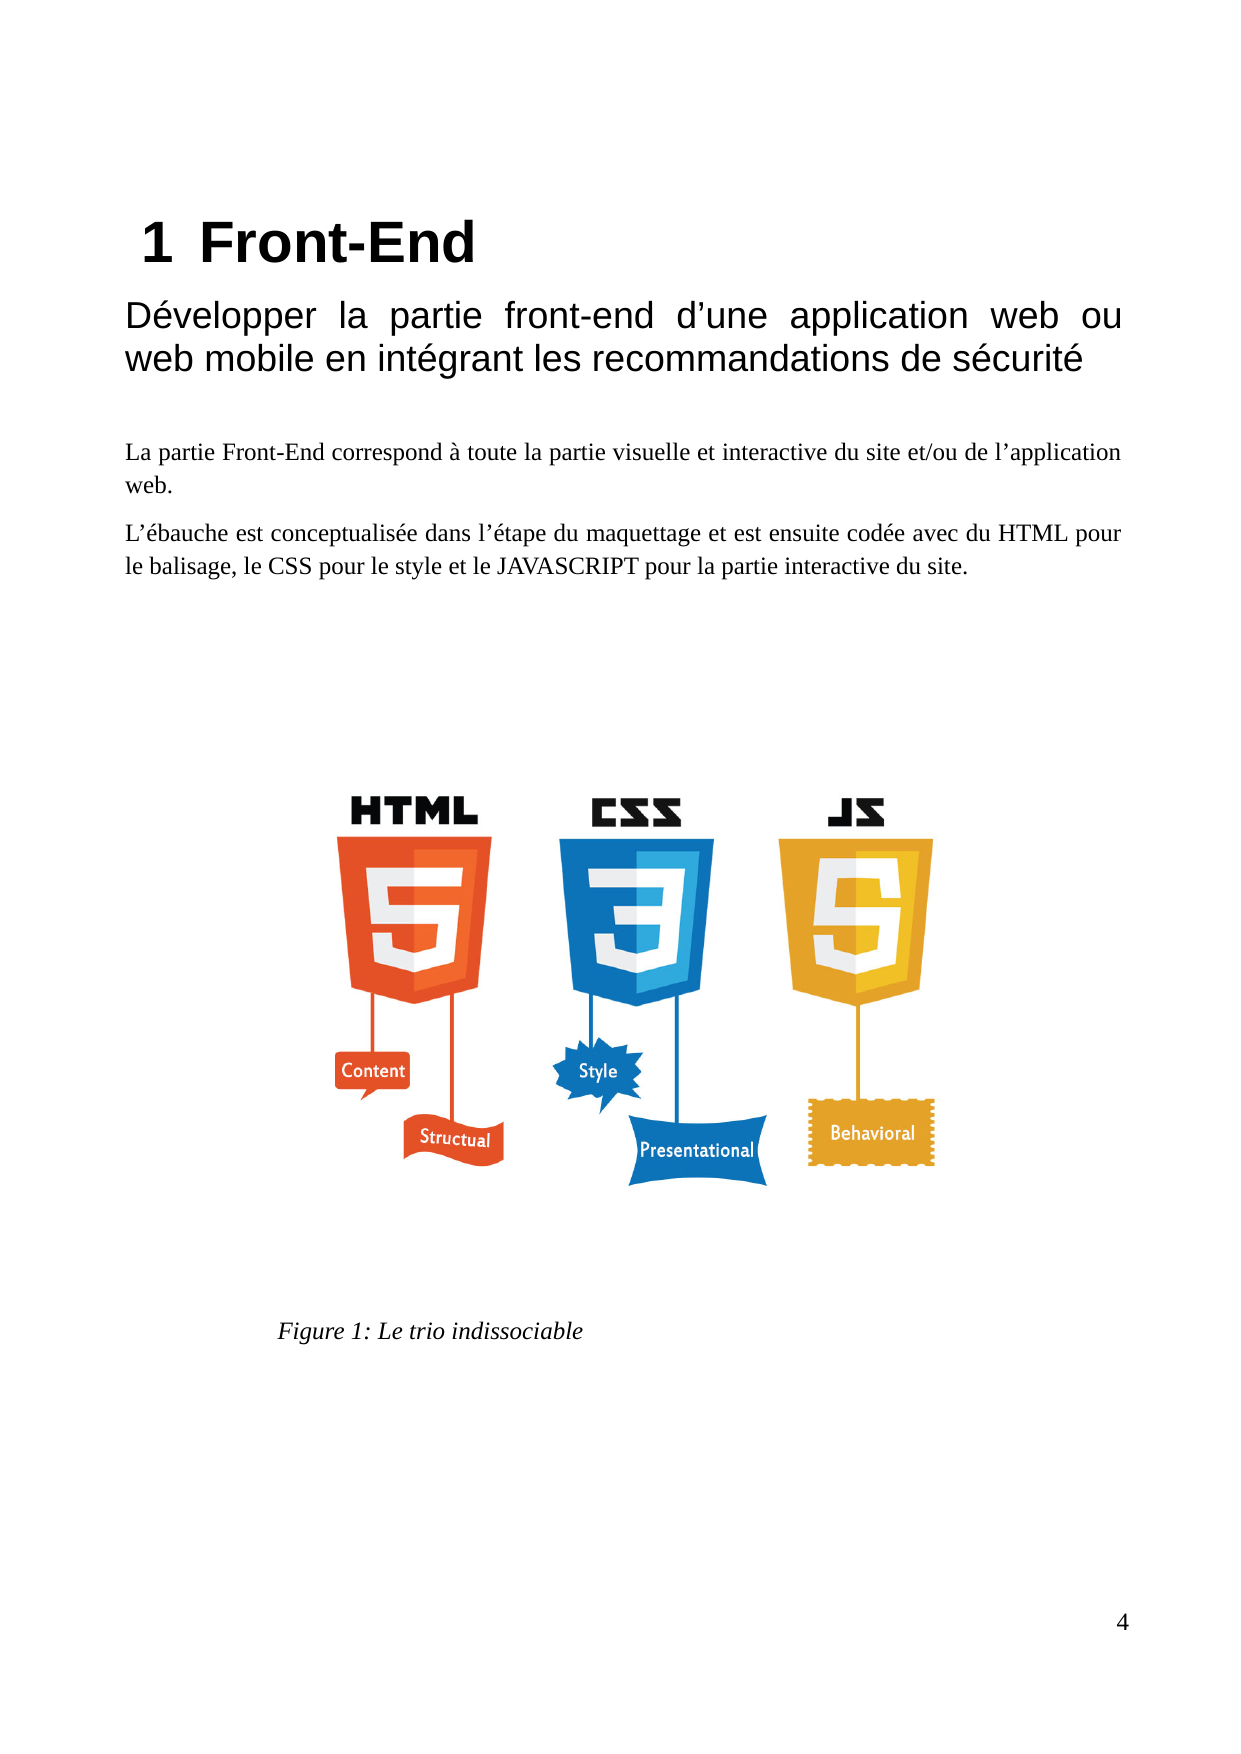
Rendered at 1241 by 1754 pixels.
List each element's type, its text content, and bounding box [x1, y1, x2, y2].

subtitle Développer la partie front-end d’une application web ou web mobile en intégrant les recommandations de sécurité [125, 293, 1123, 379]
text La partie Front-End correspond à toute la partie visuelle et interactive du site et/ou de l’application web. [125, 437, 1123, 499]
subtitle Front-End [125, 207, 1123, 274]
picture [277, 651, 965, 1317]
text L’ébauche est conceptualisée dans l’étape du maquettage et est ensuite codée avec du HTML pour le balisage, le CSS pour le style et le JAVASCRIPT pour la partie interactive du site. [125, 518, 1123, 580]
text Figure 1: Le trio indissociable [277, 646, 971, 1345]
